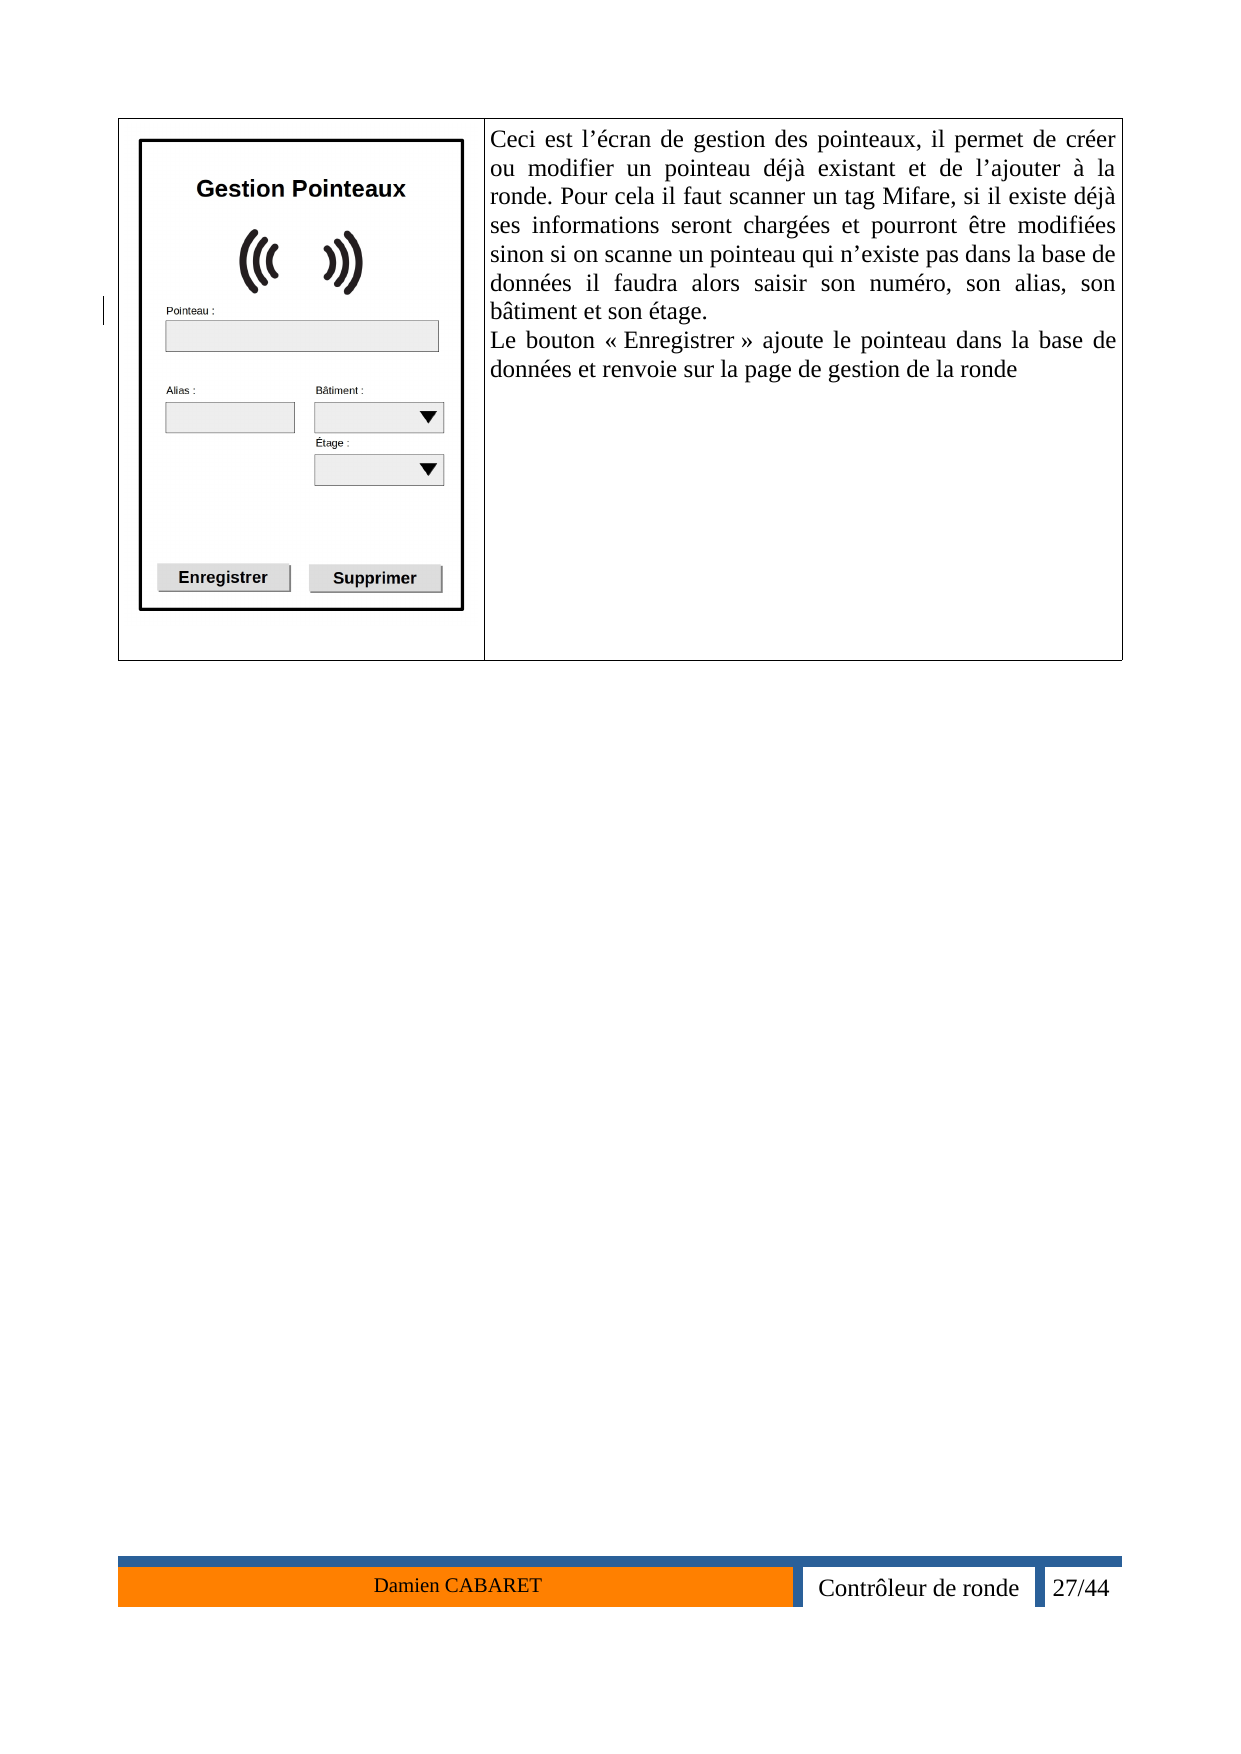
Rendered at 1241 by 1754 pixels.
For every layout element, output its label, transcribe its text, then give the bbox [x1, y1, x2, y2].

picture [123, 123, 479, 626]
table_cell [119, 119, 484, 659]
table_cell Ceci est l’écran de gestion des pointeaux, il permet de créer ou modifier un pointeau déjà existant et de l’ajouter à la ronde. Pour cela il faut scanner un tag Mifare, si il existe déjà ses informations seront chargées et pourront être modifiées sinon si on scanne un pointeau qui n’existe pas dans la base de données il faudra alors saisir son numéro, son alias, son bâtiment et son étage. Le bouton « Enregistrer » ajoute le pointeau dans la base de données et renvoie sur la page de gestion de la ronde [485, 119, 1122, 659]
